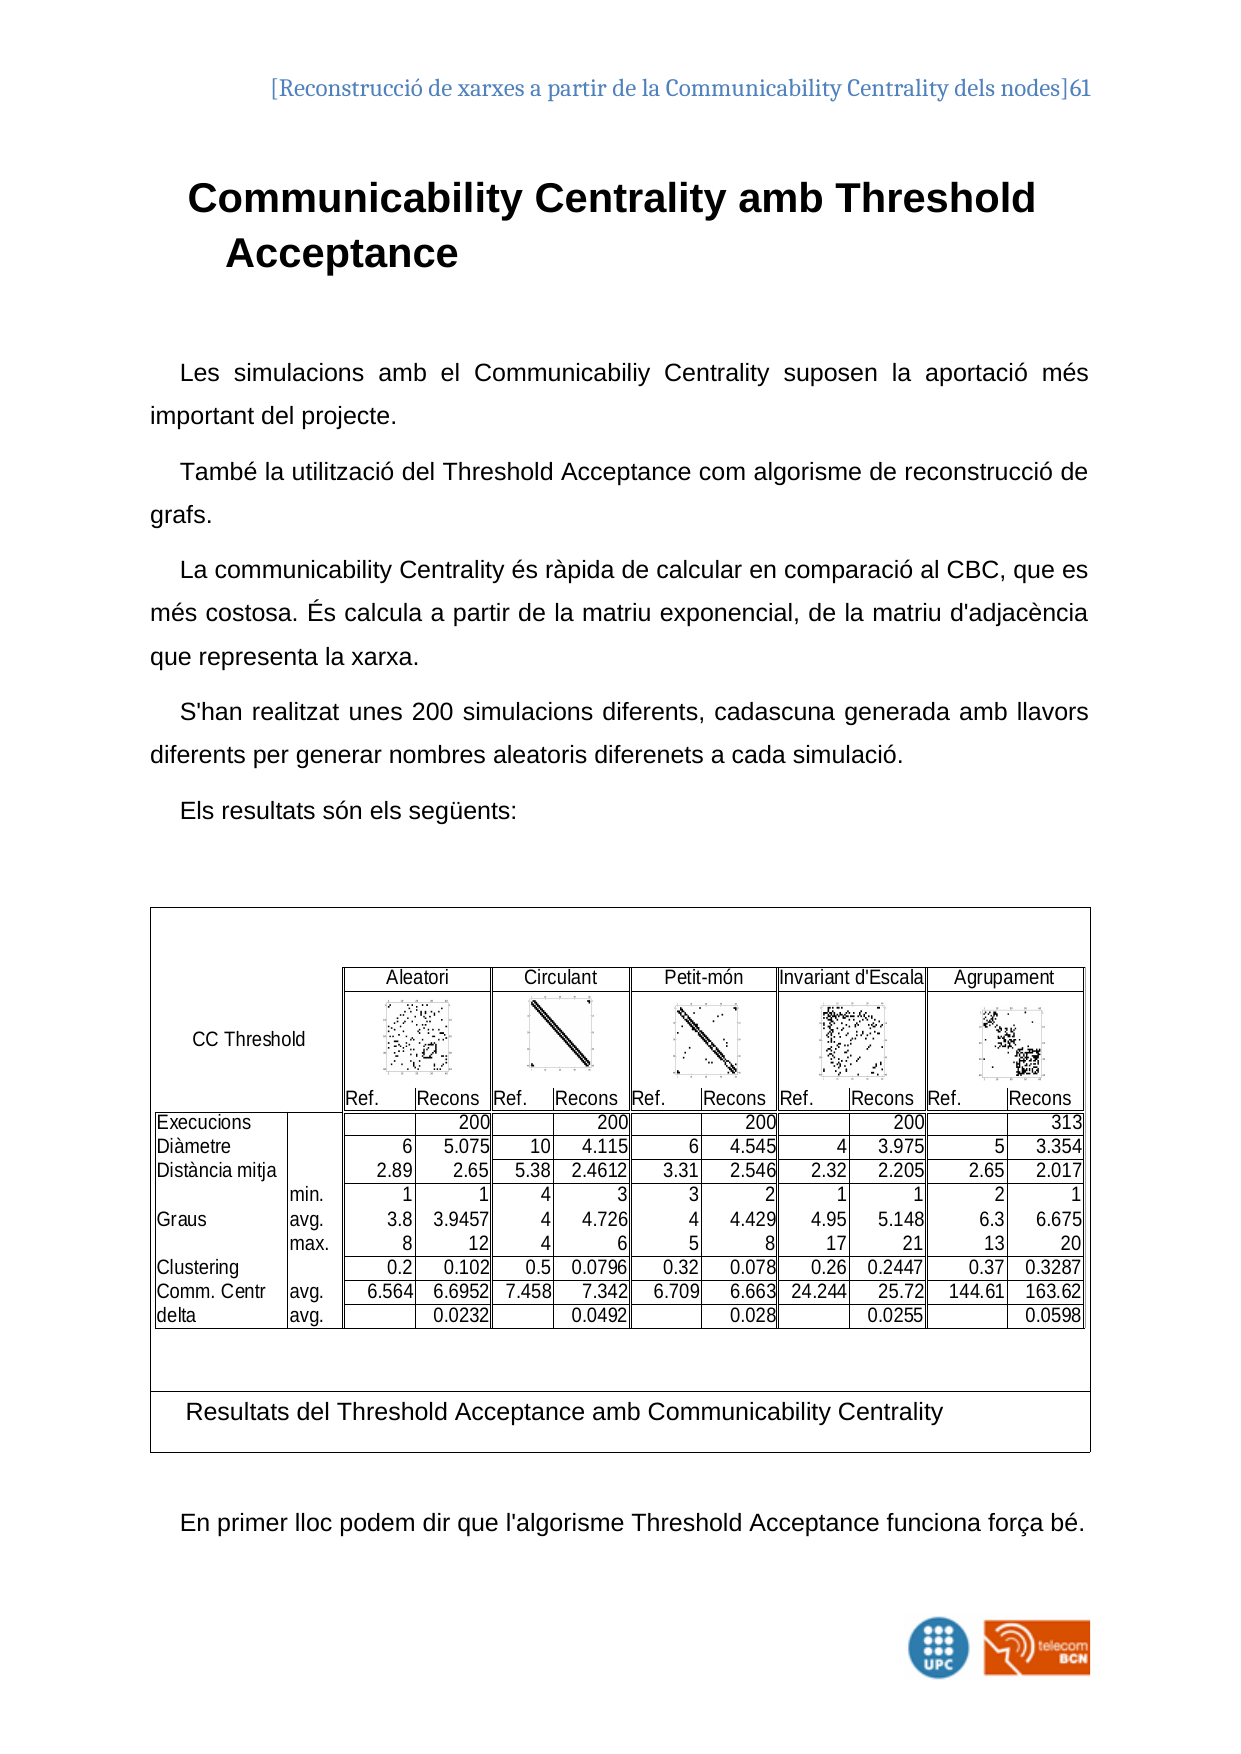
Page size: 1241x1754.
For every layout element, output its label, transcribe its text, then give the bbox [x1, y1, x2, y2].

text També la utilització del Threshold Acceptance com algorisme de reconstrucció de grafs. [150, 457, 1090, 528]
picture [904, 1614, 1091, 1681]
table_header [151, 908, 1090, 1391]
text Les simulacions amb el Communicabiliy Centrality suposen la aportació més important del projecte. [150, 358, 1090, 430]
table_cell Resultats del Threshold Acceptance amb Communicability Centrality [151, 1392, 1090, 1452]
subtitle Communicability Centrality amb Threshold Acceptance [187, 173, 1090, 276]
text En primer lloc podem dir que l'algorisme Threshold Acceptance funciona força bé. [150, 1508, 1090, 1536]
text La communicability Centrality és ràpida de calcular en comparació al CBC, que es més costosa. És calcula a partir de la matriu exponencial, de la matriu d'adjacència que representa la xarxa. [150, 555, 1090, 670]
text Els resultats són els següents: [150, 796, 1090, 825]
text S'han realitzat unes 200 simulacions diferents, cadascuna generada amb llavors diferents per generar nombres aleatoris diferenets a cada simulació. [150, 697, 1090, 769]
